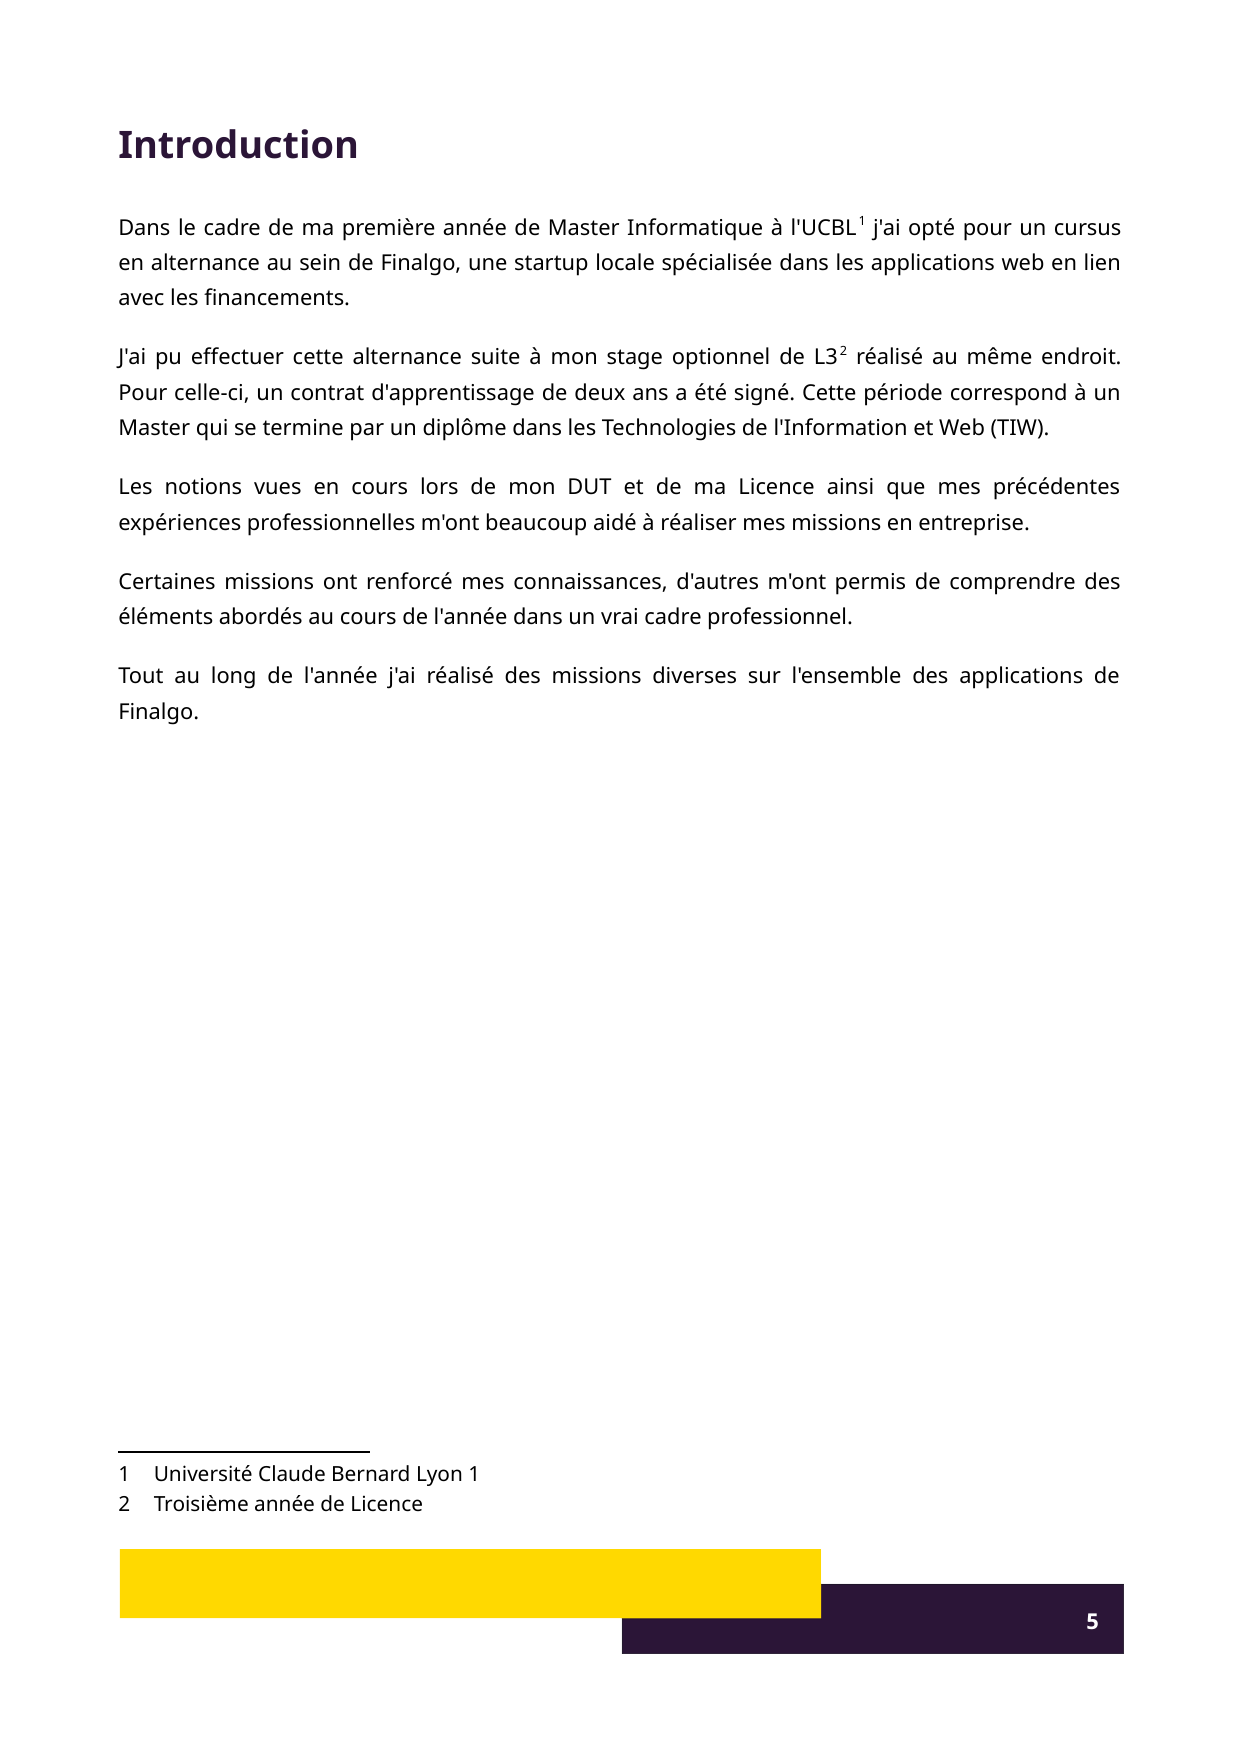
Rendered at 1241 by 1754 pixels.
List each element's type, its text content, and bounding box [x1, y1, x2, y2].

subtitle Introduction [118, 118, 1122, 170]
text Dans le cadre de ma première année de Master Informatique à l'UCBL j'ai opté pour un cursus en alternance au sein de Finalgo, une startup locale spécialisée dans les applications web en lien avec les financements. [118, 206, 1122, 312]
text J'ai pu effectuer cette alternance suite à mon stage optionnel de L3 réalisé au même endroit. Pour celle-ci, un contrat d'apprentissage de deux ans a été signé. Cette période correspond à un Master qui se termine par un diplôme dans les Technologies de l'Information et Web (TIW). [118, 336, 1122, 442]
text Certaines missions ont renforcé mes connaissances, d'autres m'ont permis de comprendre des éléments abordés au cours de l'année dans un vrai cadre professionnel. [118, 560, 1122, 631]
text Université Claude Bernard Lyon 1 [118, 1458, 1122, 1488]
text Troisième année de Licence [118, 1488, 1122, 1517]
text Tout au long de l'année j'ai réalisé des missions diverses sur l'ensemble des applications de Finalgo. [118, 654, 1122, 725]
picture [119, 1549, 1124, 1654]
text Les notions vues en cours lors de mon DUT et de ma Licence ainsi que mes précédentes expériences professionnelles m'ont beaucoup aidé à réaliser mes missions en entreprise. [118, 466, 1122, 536]
